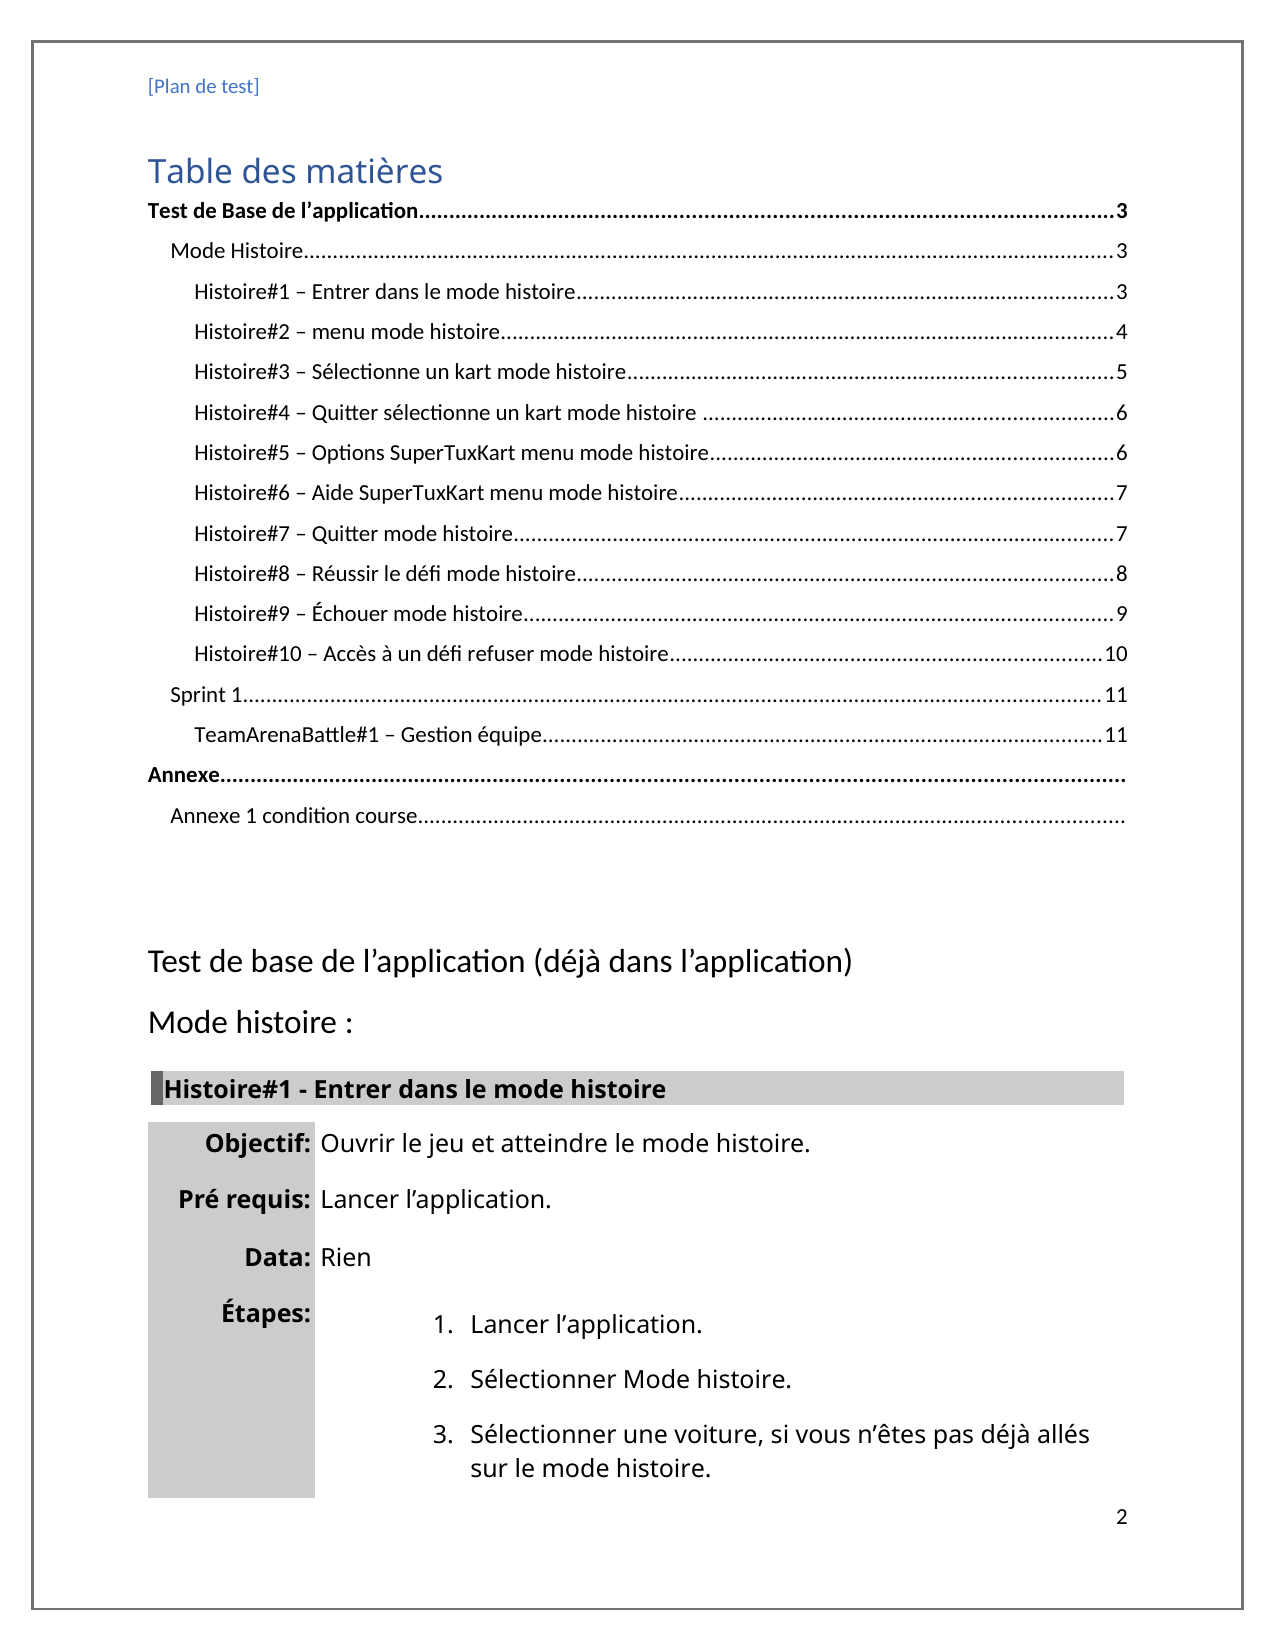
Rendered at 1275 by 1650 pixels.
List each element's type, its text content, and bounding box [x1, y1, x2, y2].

text Histoire#5 – Options SuperTuxKart menu mode histoire 6 [194, 438, 1127, 466]
text Annexe [148, 761, 1127, 788]
table_cell Lancer l’application. Sélectionner Mode histoire. Sélectionner une voiture, si vous n’êtes pas déjà allés sur le mode histoire. Valider le résultat. [315, 1293, 1127, 1498]
text Histoire#6 – Aide SuperTuxKart menu mode histoire 7 [194, 478, 1127, 506]
table_cell Lancer l’application. [315, 1179, 1127, 1236]
text Table des matières [148, 148, 1127, 193]
text Mode Histoire 3 [170, 236, 1127, 264]
table_header Ouvrir le jeu et atteindre le mode histoire. [315, 1122, 1127, 1179]
table_cell Data: [148, 1236, 315, 1293]
text Histoire#7 – Quitter mode histoire 7 [194, 519, 1127, 547]
table_cell Étapes: [148, 1293, 315, 1498]
text Mode histoire : [148, 1001, 1127, 1041]
text Test de Base de l’application 3 [148, 196, 1127, 224]
text Annexe 1 condition course [170, 801, 1127, 829]
table_cell Rien [315, 1236, 1127, 1293]
text Histoire#2 – menu mode histoire 4 [194, 317, 1127, 345]
text Histoire#1 – Entrer dans le mode histoire 3 [194, 277, 1127, 305]
text Histoire#8 – Réussir le défi mode histoire 8 [194, 559, 1127, 587]
text Histoire#9 – Échouer mode histoire 9 [194, 599, 1127, 627]
text Histoire#10 – Accès à un défi refuser mode histoire 10 [194, 639, 1127, 668]
subtitle Histoire#1 - Entrer dans le mode histoire [163, 1071, 1124, 1105]
text Histoire#3 – Sélectionne un kart mode histoire 5 [194, 357, 1127, 385]
text Test de base de l’application (déjà dans l’application) [148, 941, 1127, 981]
table_cell Pré requis: [148, 1179, 315, 1236]
text TeamArenaBattle#1 – Gestion équipe 11 [194, 720, 1127, 748]
text Sprint 1 11 [170, 680, 1127, 708]
table_header Objectif: [148, 1122, 315, 1179]
text Histoire#4 – Quitter sélectionne un kart mode histoire 6 [194, 398, 1127, 426]
